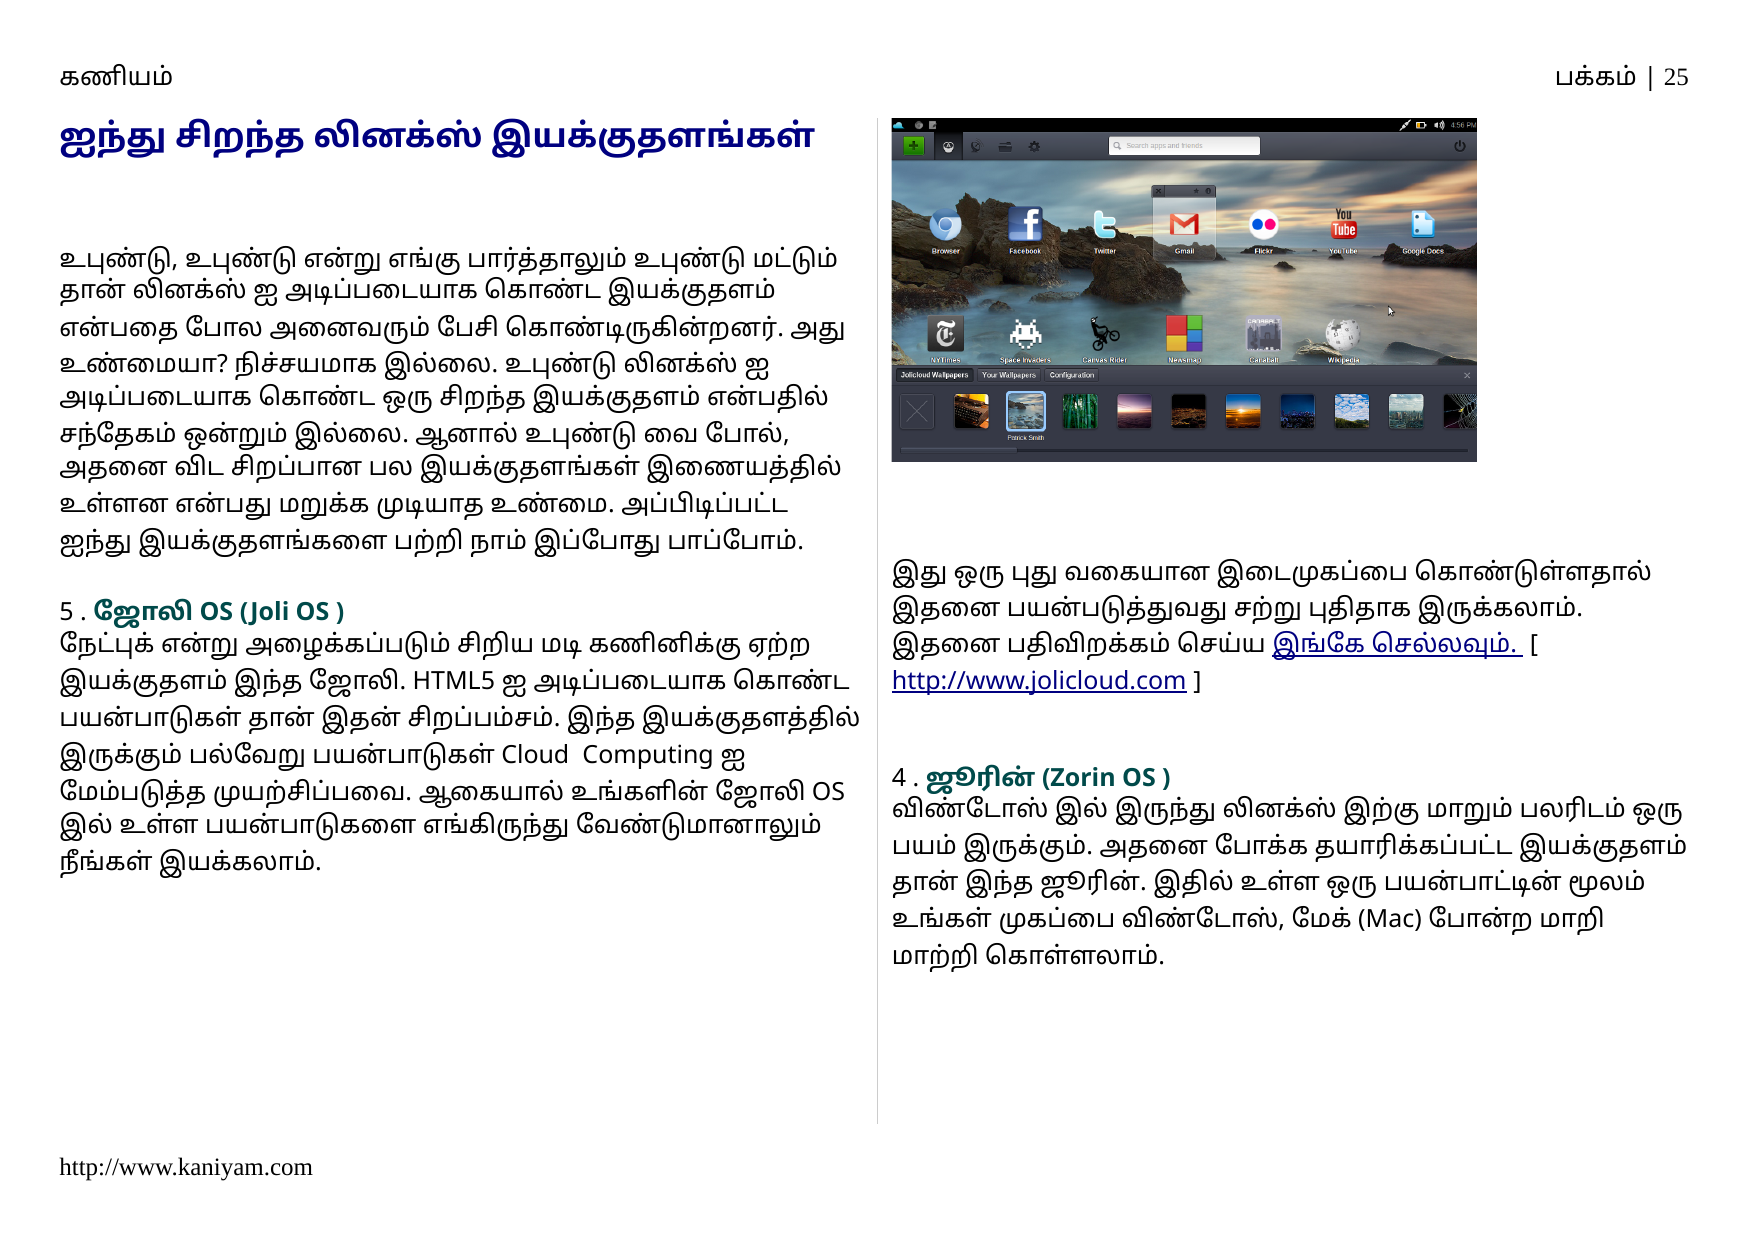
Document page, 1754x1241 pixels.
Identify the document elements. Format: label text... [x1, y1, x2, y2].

text இது ஒரு புது வகையான இடைமுகப்பை கொண்டுள்ளதால் இதனை பயன்படுத்துவது சற்று புதிதாக இருக்கலாம். இதனை பதிவிறக்கம் செய்ய இங்கே செல்லவும். [ http://www.jolicloud.com ] [892, 558, 1695, 759]
text 4 . ஜூரின் (Zorin OS ) விண்டோஸ் இல் இருந்து லினக்ஸ் இற்கு மாறும் பலரிடம் ஒரு பயம் இருக்கும். அதனை போக்க தயாரிக்கப்பட்ட இயக்குதளம் தான் இந்த ஜூரின். இதில் உள்ள ஒரு பயன்பாட்டின் மூலம் உங்கள் முகப்பை விண்டோஸ், மேக் (Mac) போன்ற மாறி மாற்றி கொள்ளலாம். [892, 759, 1695, 974]
picture [891, 118, 1477, 462]
text உபுண்டு, உபுண்டு என்று எங்கு பார்த்தாலும் உபுண்டு மட்டும் தான் லினக்ஸ் ஐ அடிப்படையாக கொண்ட இயக்குதளம் என்பதை போல அனைவரும் பேசி கொண்டிருகின்றனர். அது உண்மையா? நிச்சயமாக இல்லை. உபுண்டு லினக்ஸ் ஐ அடிப்படையாக கொண்ட ஒரு சிறந்த இயக்குதளம் என்பதில் சந்தேகம் ஒன்றும் இல்லை. ஆனால் உபுண்டு வை போல், அதனை விட சிறப்பான பல இயக்குதளங்கள் இணையத்தில் உள்ளன என்பது மறுக்க முடியாத உண்மை. அப்பிடிப்பட்ட ஐந்து இயக்குதளங்களை பற்றி நாம் இப்போது பாப்போம். 5 . ஜோலி OS (Joli OS ) நேட்புக் என்று அழைக்கப்படும் சிறிய மடி கணினிக்கு ஏற்ற இயக்குதளம் இந்த ஜோலி. HTML5 ஐ அடிப்படையாக கொண்ட பயன்பாடுகள் தான் இதன் சிறப்பம்சம். இந்த இயக்குதளத்தில் இருக்கும் பல்வேறு பயன்பாடுகள் Cloud Computing ஐ மேம்படுத்த முயற்சிப்பவை. ஆகையால் உங்களின் ஜோலி OS இல் உள்ள பயன்பாடுகளை எங்கிருந்து வேண்டுமானாலும் நீங்கள் இயக்கலாம். [59, 172, 862, 879]
subtitle ஐந்து சிறந்த லினக்ஸ் இயக்குதளங்கள் [59, 118, 862, 160]
